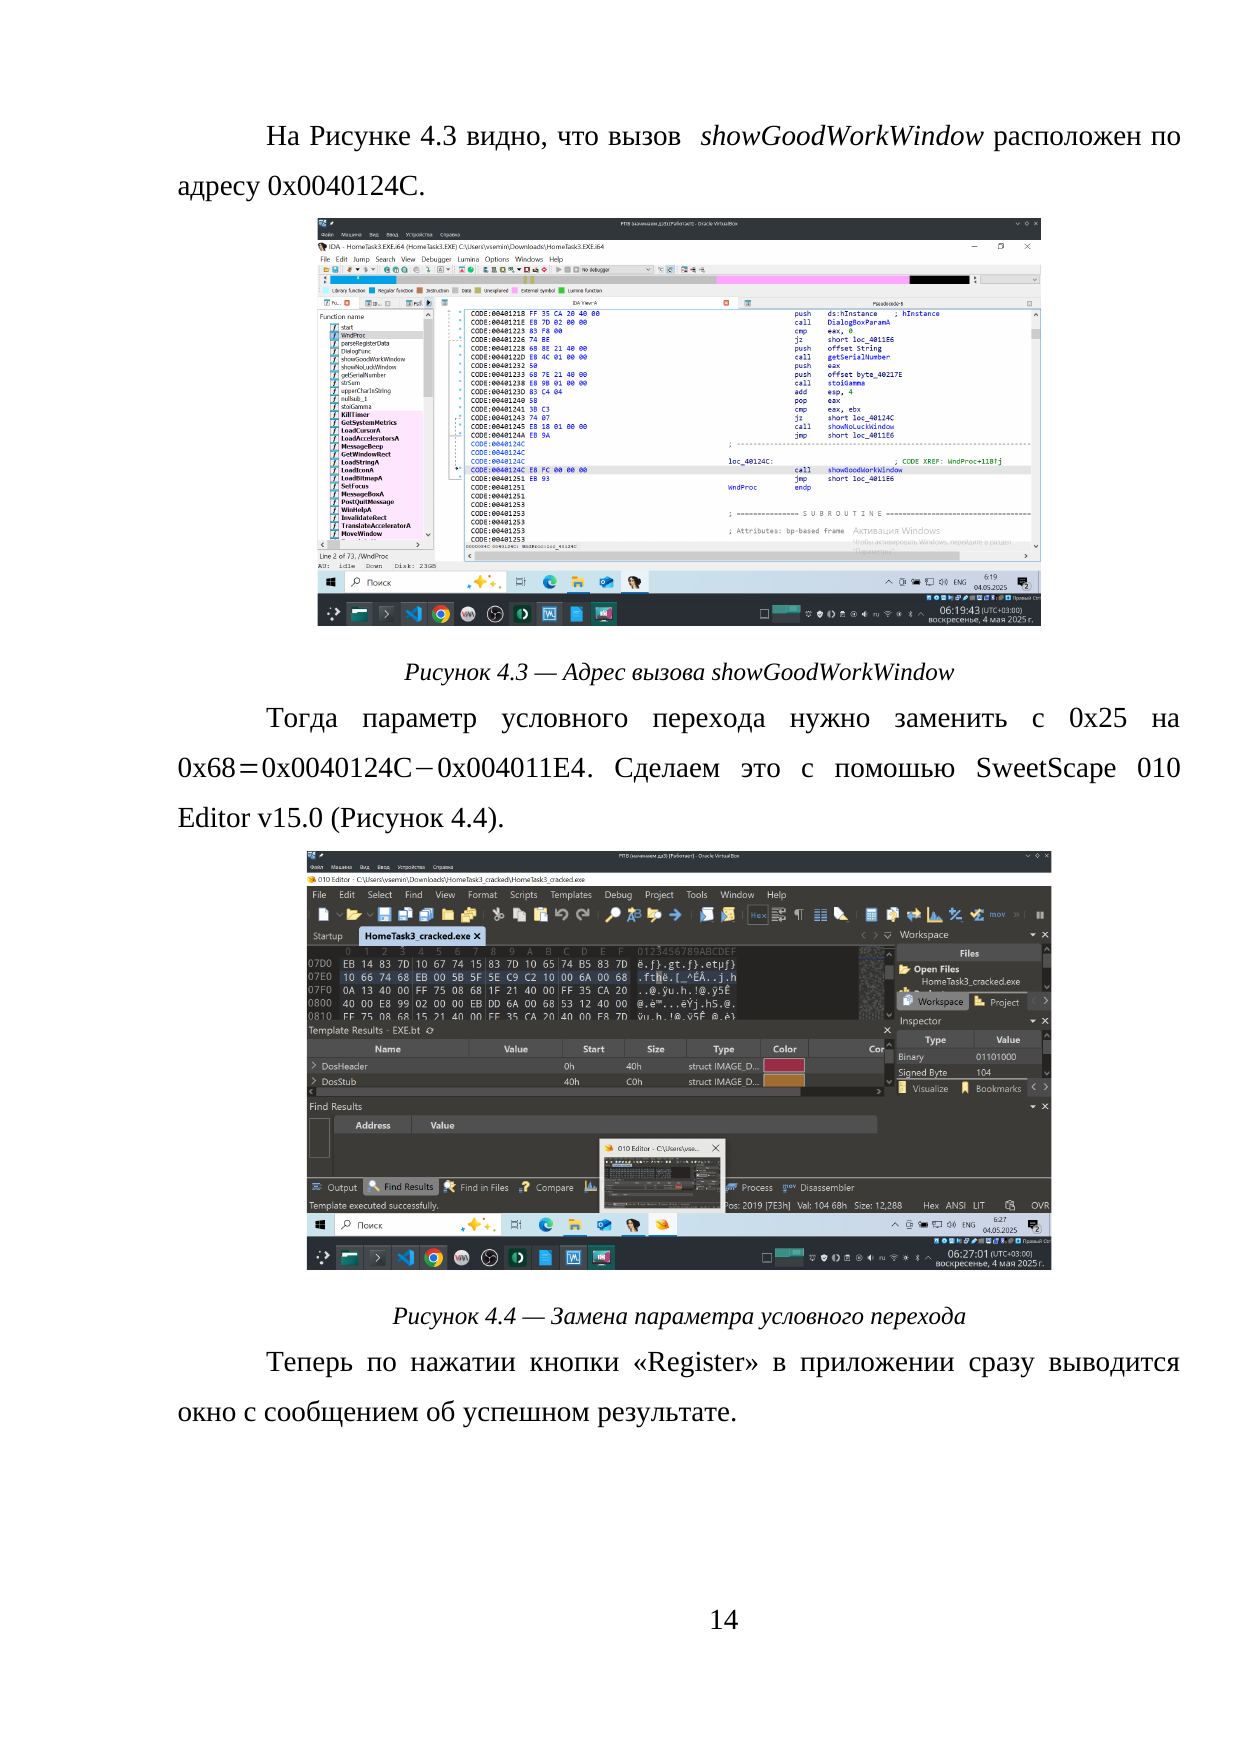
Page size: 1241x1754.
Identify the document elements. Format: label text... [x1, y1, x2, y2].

text Рисунок 4.3 — Адрес вызова showGoodWorkWindow [177, 219, 1181, 686]
text Тогда параметр условного перехода нужно заменить с 0x25 на . Сделаем это с помошью SweetScape 010 Editor v15.0 (Рисунок 4.4). [177, 700, 1181, 834]
text На Рисунке 4.3 видно, что вызов showGoodWorkWindow расположен по адресу 0x0040124C. [177, 118, 1181, 202]
picture [306, 851, 1052, 1270]
text Теперь по нажатии кнопки «Register» в приложении сразу выводится окно с сообщением об успешном результате. [177, 1344, 1181, 1428]
picture [317, 218, 1041, 626]
text Рисунок 4.4 — Замена параметра условного перехода [177, 851, 1181, 1330]
